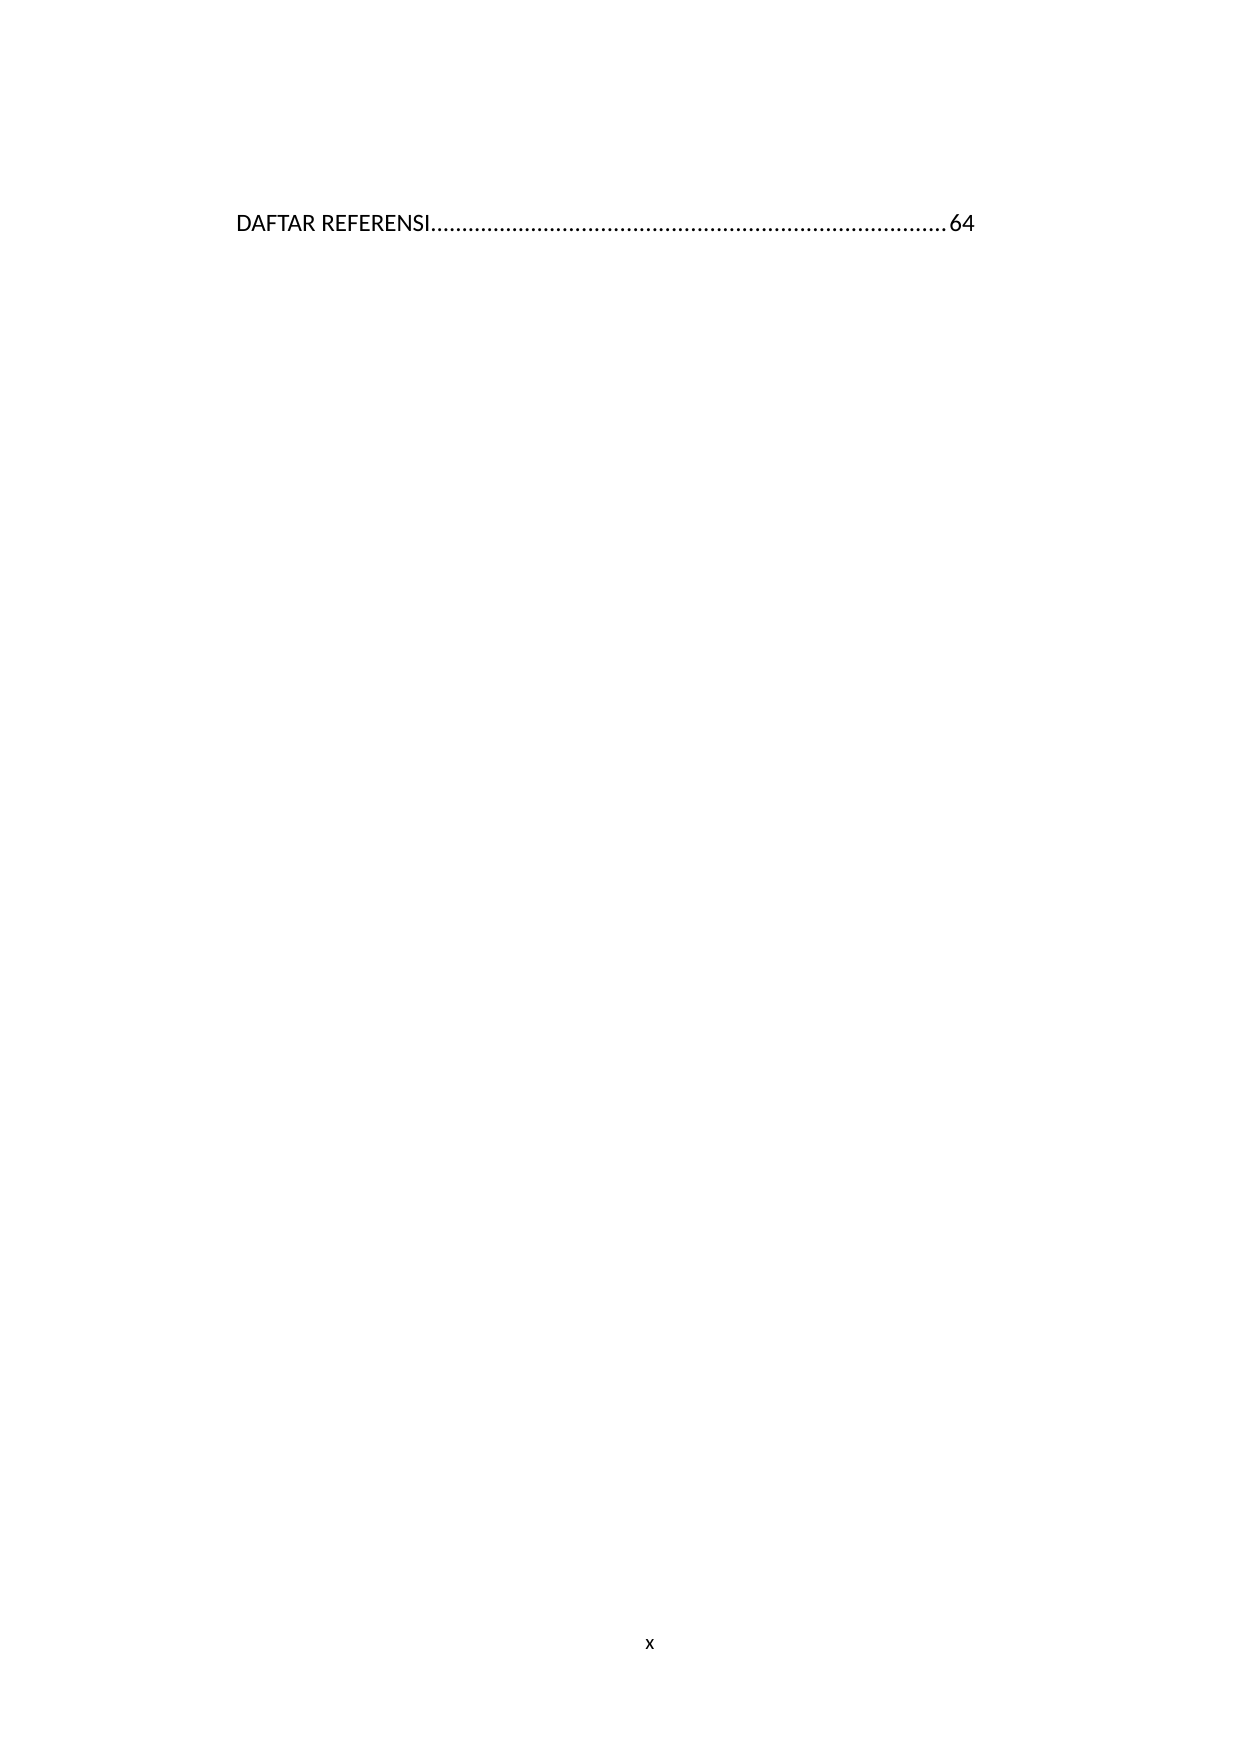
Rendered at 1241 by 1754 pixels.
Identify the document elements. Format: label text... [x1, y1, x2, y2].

text DAFTAR REFERENSI 64 [236, 207, 974, 237]
